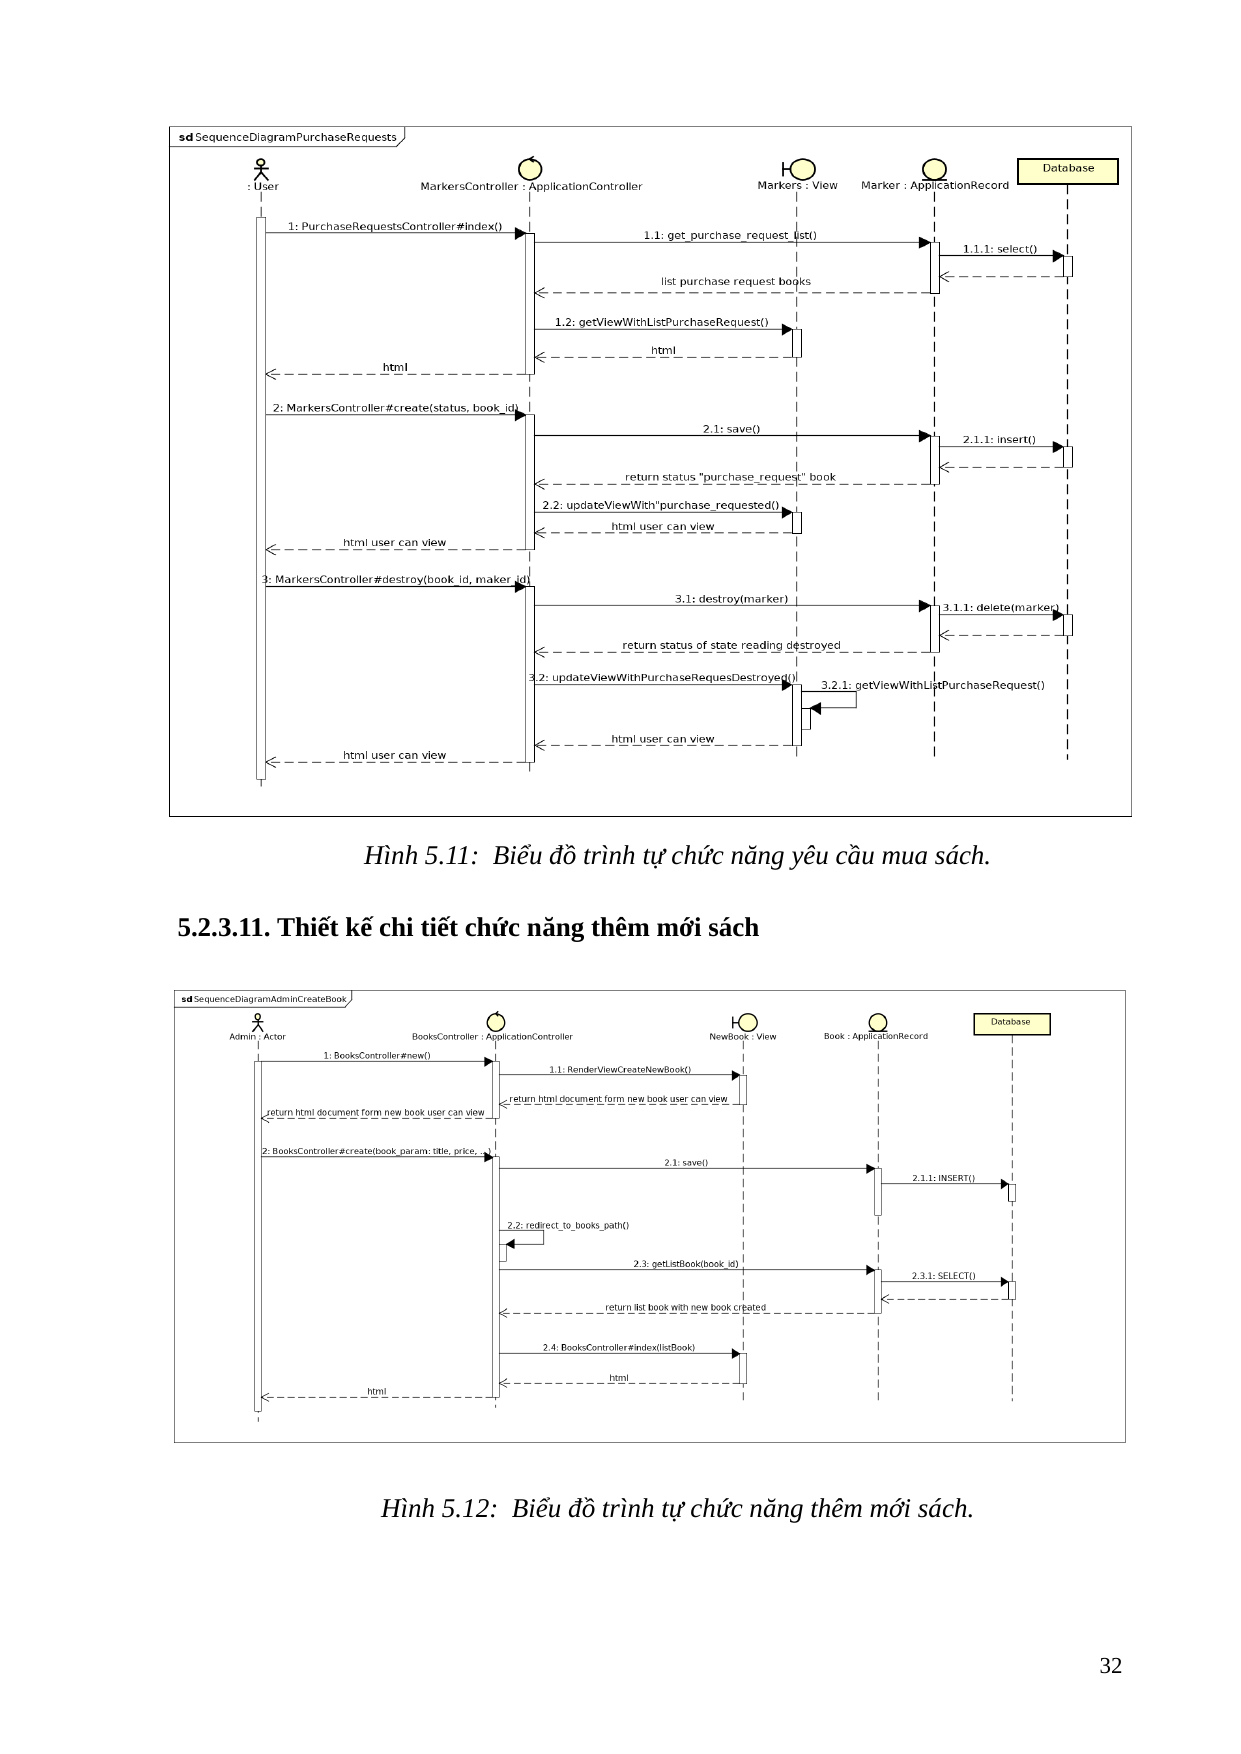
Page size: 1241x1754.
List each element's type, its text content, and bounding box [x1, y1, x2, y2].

text Hình 5.11: Biểu đồ trình tự chức năng yêu cầu mua sách. [177, 824, 1122, 870]
picture [160, 118, 1139, 824]
text Hình 5.12: Biểu đồ trình tự chức năng thêm mới sách. [177, 1492, 381, 1523]
text Hình 5.12: Biểu đồ trình tự chức năng thêm mới sách. [975, 1492, 1122, 1523]
subtitle 5.2.3.11. Thiết kế chi tiết chức năng thêm mới sách [177, 911, 1122, 942]
picture [167, 984, 1132, 1448]
